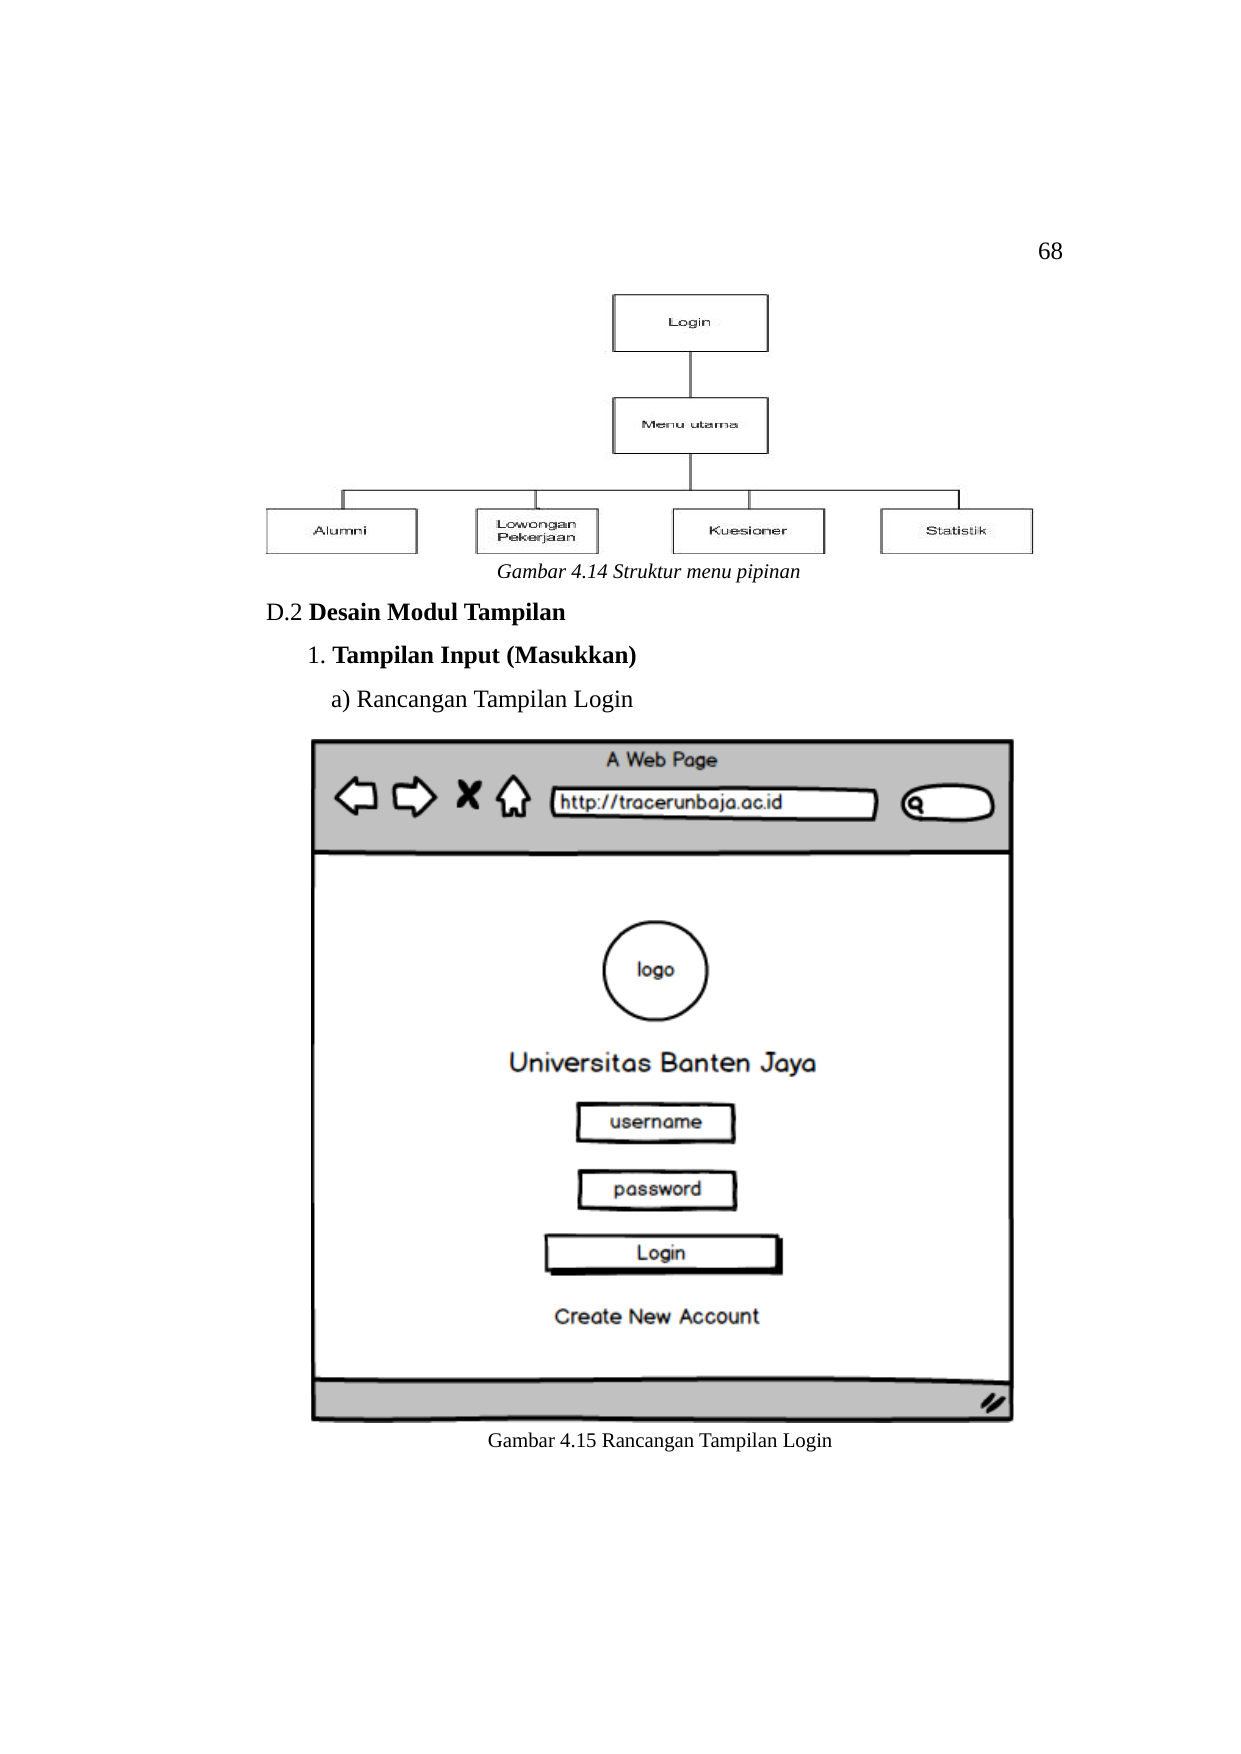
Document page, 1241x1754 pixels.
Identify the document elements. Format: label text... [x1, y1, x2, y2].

text Gambar 4.14 Struktur menu pipinan [266, 554, 1033, 583]
list 1. Tampilan Input (Masukkan) [307, 641, 1063, 669]
picture [266, 294, 1034, 554]
picture [311, 739, 1014, 1423]
list [266, 282, 1033, 294]
list a) Rancangan Tampilan Login [331, 684, 1063, 712]
list D.2 Desain Modul Tampilan [266, 295, 1063, 626]
text Gambar 4.15 Rancangan Tampilan Login [311, 1423, 1014, 1452]
